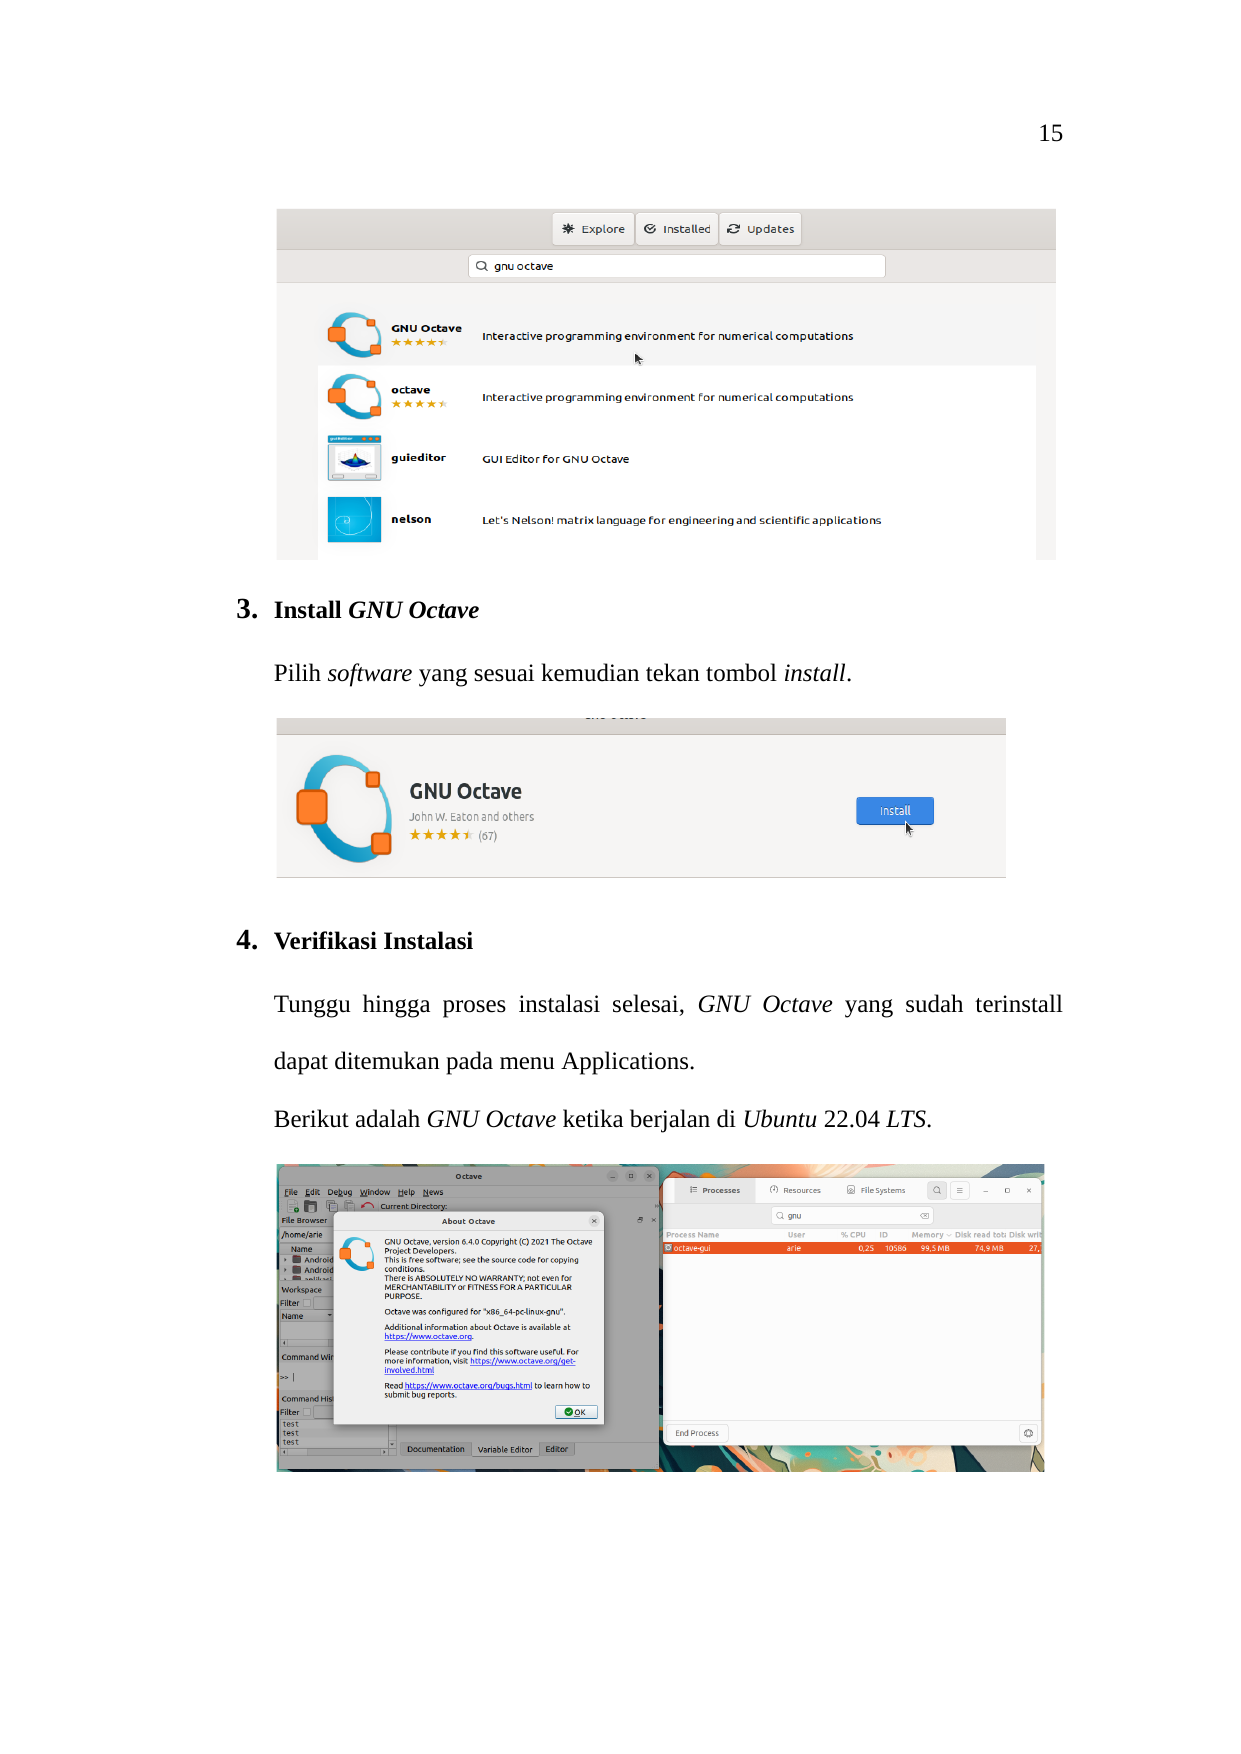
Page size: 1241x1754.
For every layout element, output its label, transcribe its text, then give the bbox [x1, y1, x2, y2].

list Verifikasi Instalasi [236, 922, 1063, 955]
picture [276, 718, 1006, 732]
list Install GNU Octave [236, 591, 1063, 625]
list Tunggu hingga proses instalasi selesai, GNU Octave yang sudah terinstall dapat ditemukan pada menu Applications. [236, 989, 1063, 1075]
picture [276, 1164, 1045, 1472]
list Berikut adalah GNU Octave ketika berjalan di Ubuntu 22.04 LTS. [236, 1104, 1063, 1133]
list Pilih software yang sesuai kemudian tekan tombol install. [236, 658, 1063, 687]
